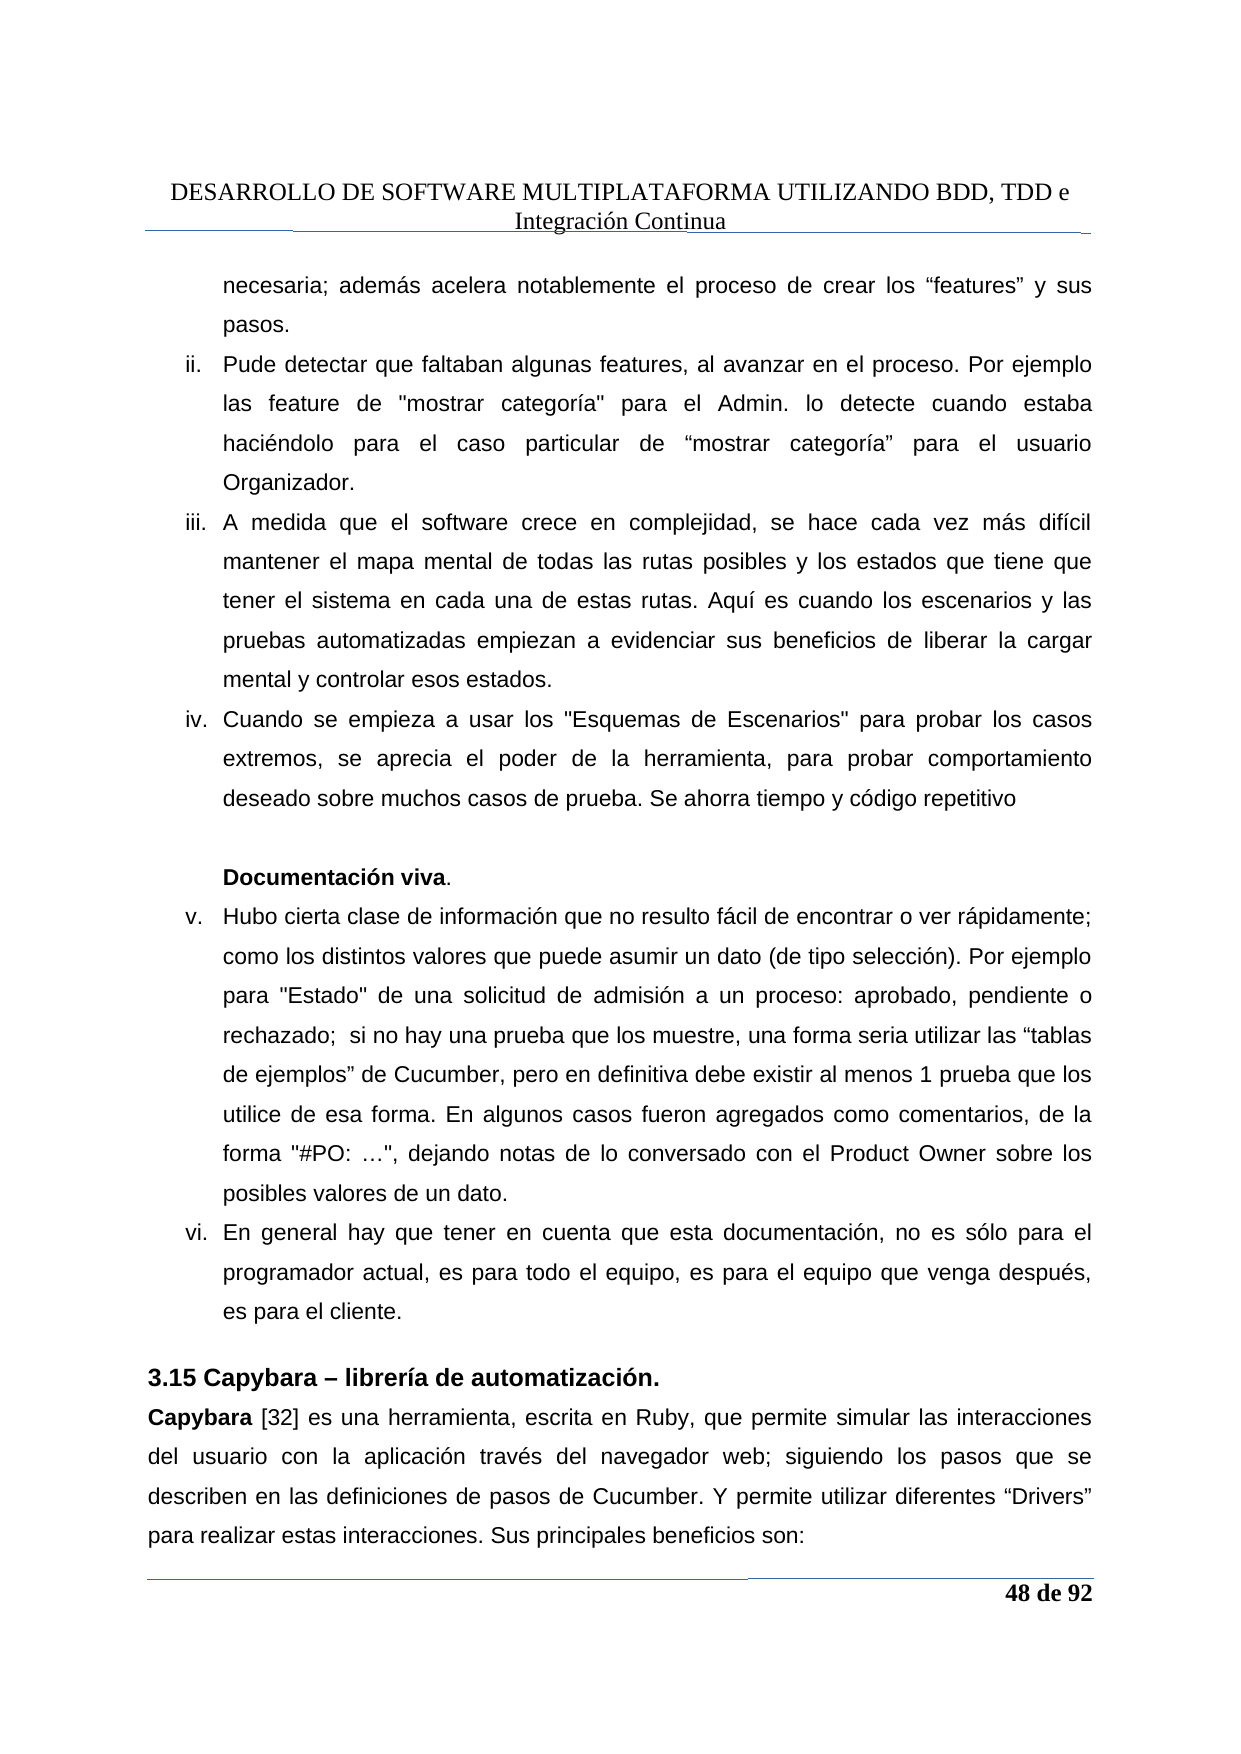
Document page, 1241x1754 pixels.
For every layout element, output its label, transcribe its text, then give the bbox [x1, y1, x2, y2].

list En general hay que tener en cuenta que esta documentación, no es sólo para el programador actual, es para todo el equipo, es para el equipo que venga después, es para el cliente. [185, 1219, 1093, 1324]
text Capybara [32] es una herramienta, escrita en Ruby, que permite simular las interacciones del usuario con la aplicación través del navegador web; siguiendo los pasos que se describen en las definiciones de pasos de Cucumber. Y permite utilizar diferentes “Drivers” para realizar estas interacciones. Sus principales beneficios son: [148, 1404, 1093, 1549]
list A medida que el software crece en complejidad, se hace cada vez más difícil mantener el mapa mental de todas las rutas posibles y los estados que tiene que tener el sistema en cada una de estas rutas. Aquí es cuando los escenarios y las pruebas automatizadas empiezan a evidenciar sus beneficios de liberar la cargar mental y controlar esos estados. [185, 508, 1093, 693]
list necesaria; además acelera notablemente el proceso de crear los “features” y sus pasos. [185, 272, 1093, 337]
list Pude detectar que faltaban algunas features, al avanzar en el proceso. Por ejemplo las feature de "mostrar categoría" para el Admin. lo detecte cuando estaba haciéndolo para el caso particular de “mostrar categoría” para el usuario Organizador. [185, 351, 1093, 495]
list Cuando se empieza a usar los "Esquemas de Escenarios" para probar los casos extremos, se aprecia el poder de la herramienta, para probar comportamiento deseado sobre muchos casos de prueba. Se ahorra tiempo y código repetitivo [185, 706, 1093, 811]
list Documentación viva. [185, 864, 1093, 890]
list Hubo cierta clase de información que no resulto fácil de encontrar o ver rápidamente; como los distintos valores que puede asumir un dato (de tipo selección). Por ejemplo para "Estado" de una solicitud de admisión a un proceso: aprobado, pendiente o rechazado; si no hay una prueba que los muestre, una forma seria utilizar las “tablas de ejemplos” de Cucumber, pero en definitiva debe existir al menos 1 prueba que los utilice de esa forma. En algunos casos fueron agregados como comentarios, de la forma "#PO: …", dejando notas de lo conversado con el Product Owner sobre los posibles valores de un dato. [185, 903, 1093, 1206]
subtitle 3.15 Capybara – librería de automatización. [148, 1363, 1093, 1391]
